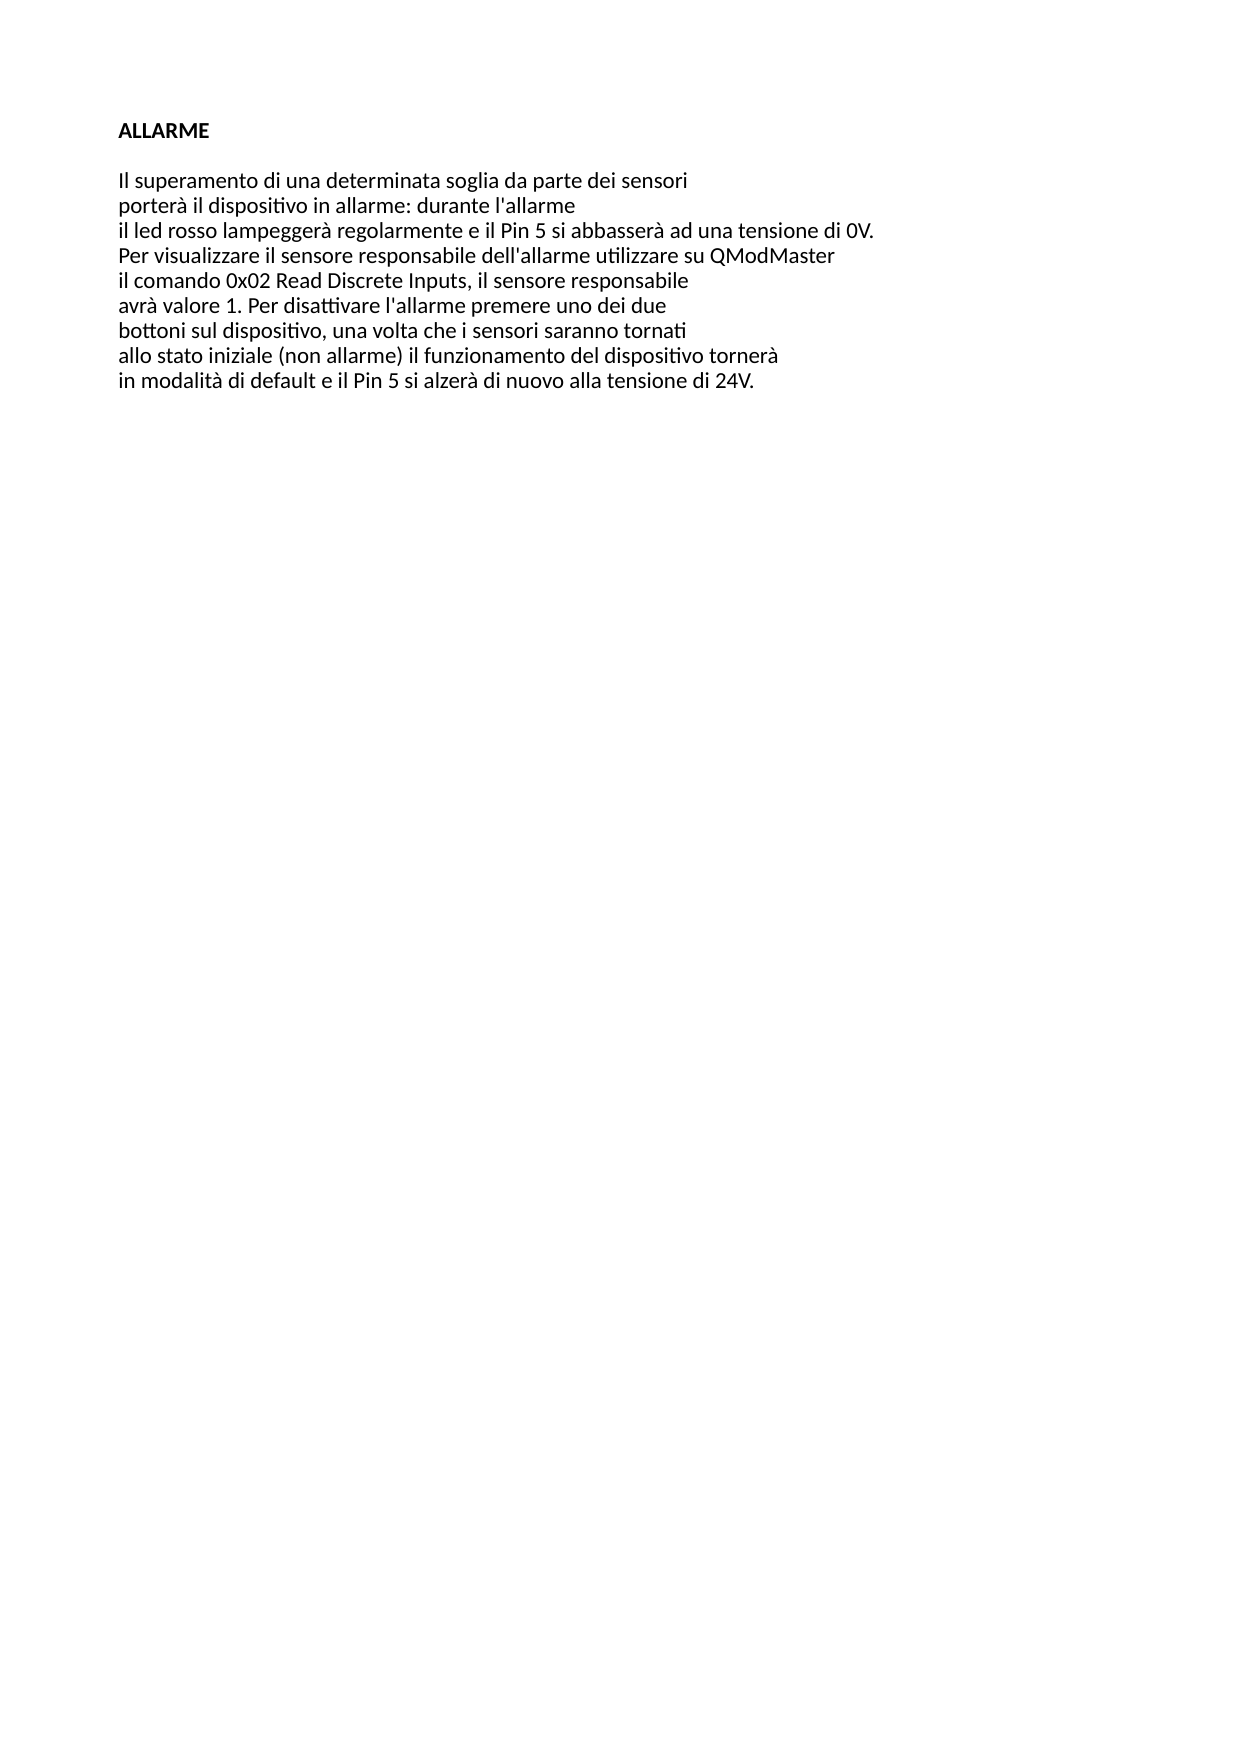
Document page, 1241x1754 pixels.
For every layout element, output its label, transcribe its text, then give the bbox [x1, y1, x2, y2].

text Per visualizzare il sensore responsabile dell'allarme utilizzare su QModMaster [118, 243, 1122, 268]
text porterà il dispositivo in allarme: durante l'allarme [118, 193, 1122, 218]
text in modalità di default e il Pin 5 si alzerà di nuovo alla tensione di 24V. [118, 368, 1122, 393]
text bottoni sul dispositivo, una volta che i sensori saranno tornati [118, 318, 1122, 343]
text avrà valore 1. Per disattivare l'allarme premere uno dei due [118, 293, 1122, 318]
text Il superamento di una determinata soglia da parte dei sensori [118, 168, 1122, 193]
text il led rosso lampeggerà regolarmente e il Pin 5 si abbasserà ad una tensione di 0V. [118, 218, 1122, 243]
text ALLARME [118, 118, 1122, 143]
text il comando 0x02 Read Discrete Inputs, il sensore responsabile [118, 268, 1129, 293]
text allo stato iniziale (non allarme) il funzionamento del dispositivo tornerà [118, 343, 1122, 368]
